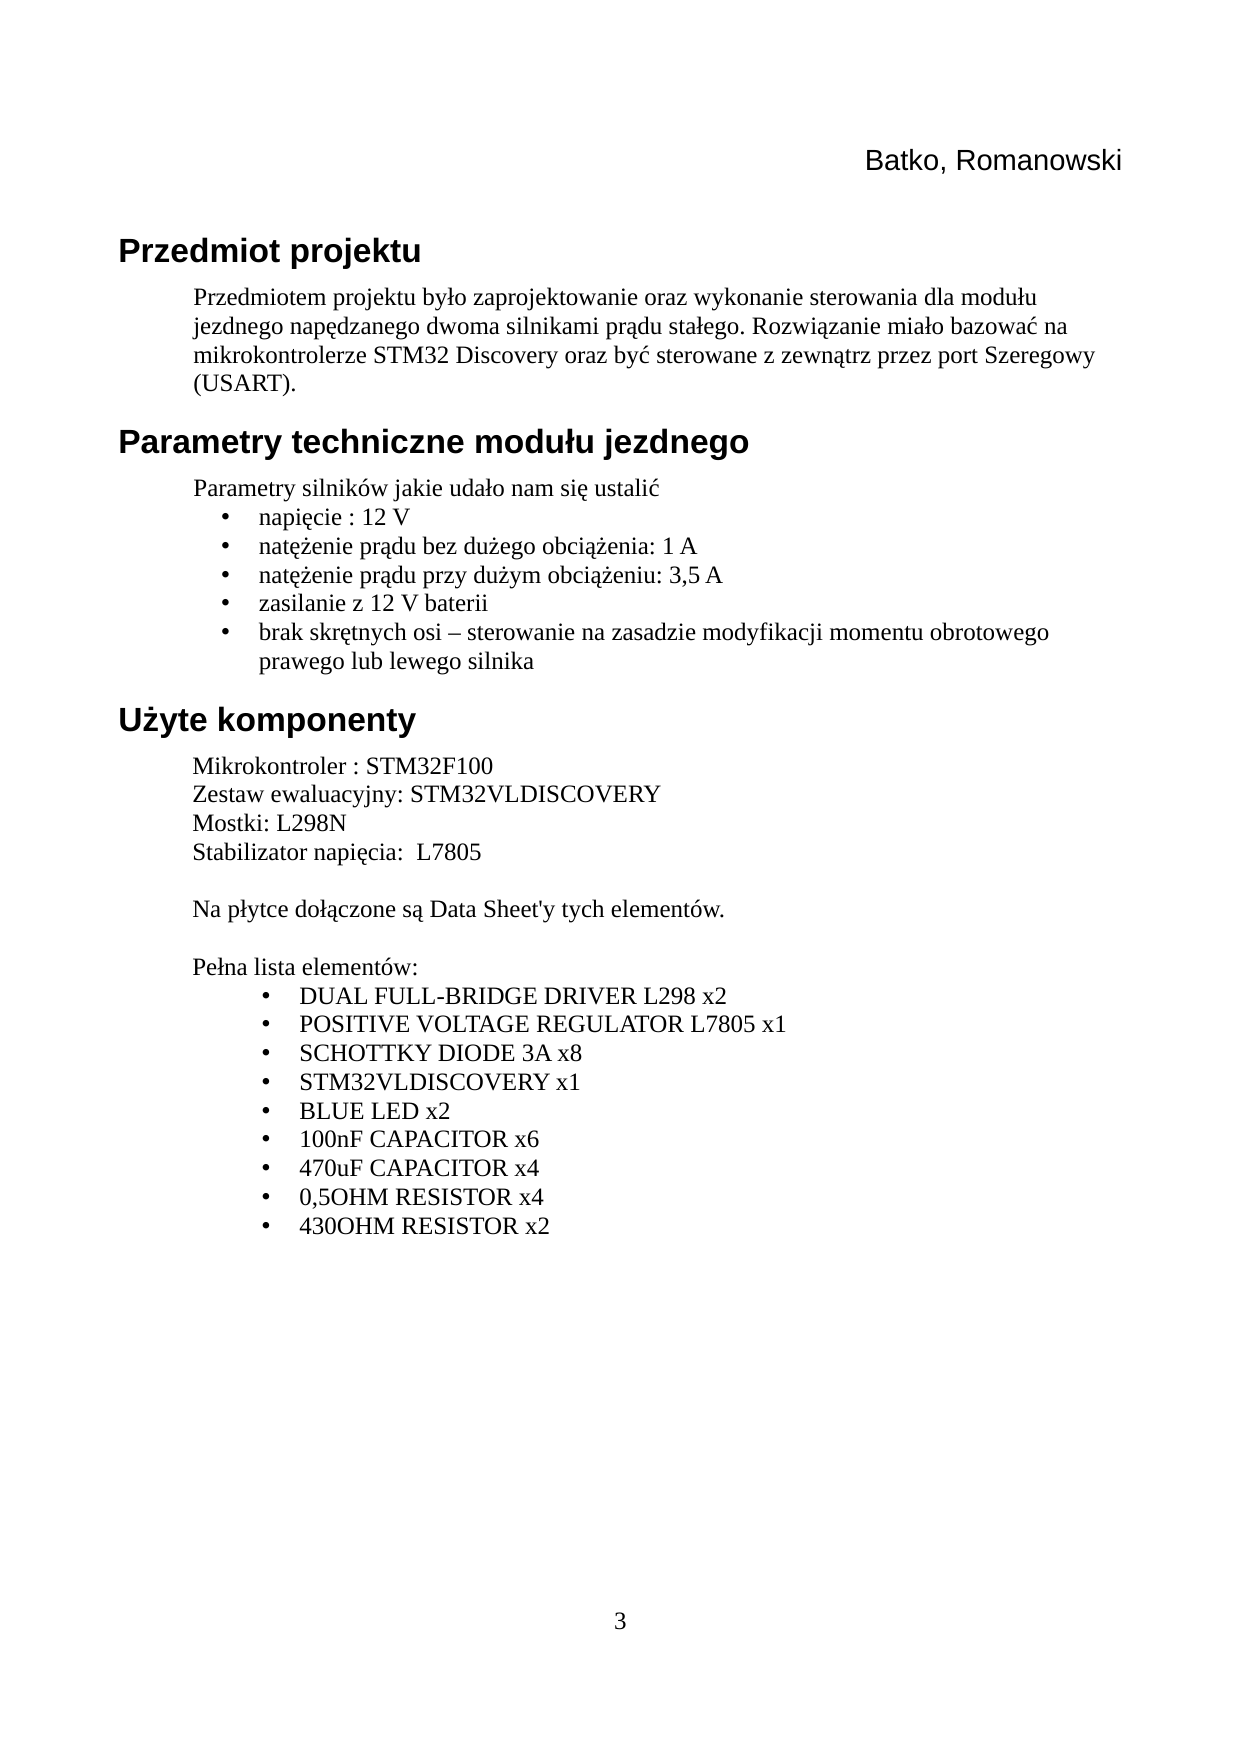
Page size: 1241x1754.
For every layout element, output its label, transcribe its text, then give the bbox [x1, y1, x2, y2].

list POSITIVE VOLTAGE REGULATOR L7805 x1 [262, 1009, 1122, 1038]
list DUAL FULL-BRIDGE DRIVER L298 x2 [262, 981, 1122, 1009]
list napięcie : 12 V [221, 502, 1122, 531]
text Na płytce dołączone są Data Sheet'y tych elementów. [118, 894, 1122, 923]
list brak skrętnych osi – sterowanie na zasadzie modyfikacji momentu obrotowego prawego lub lewego silnika [221, 617, 1122, 675]
list 100nF CAPACITOR x6 [262, 1124, 1122, 1153]
list 470uF CAPACITOR x4 [262, 1153, 1122, 1182]
text Zestaw ewaluacyjny: STM32VLDISCOVERY [118, 779, 1122, 808]
subtitle Przedmiot projektu [118, 231, 1122, 270]
text Stabilizator napięcia: L7805 [118, 837, 1122, 866]
list SCHOTTKY DIODE 3A x8 [262, 1038, 1122, 1067]
list 0,5OHM RESISTOR x4 [262, 1182, 1122, 1211]
text Mostki: L298N [118, 808, 1122, 837]
subtitle Parametry techniczne modułu jezdnego [118, 422, 1122, 461]
list Przedmiotem projektu było zaprojektowanie oraz wykonanie sterowania dla modułu jezdnego napędzanego dwoma silnikami prądu stałego. Rozwiązanie miało bazować na mikrokontrolerze STM32 Discovery oraz być sterowane z zewnątrz przez port Szeregowy (USART). [156, 282, 1122, 397]
subtitle Użyte komponenty [118, 700, 1122, 738]
list zasilanie z 12 V baterii [221, 588, 1122, 617]
list BLUE LED x2 [262, 1096, 1122, 1124]
text Pełna lista elementów: [118, 952, 1122, 981]
list STM32VLDISCOVERY x1 [262, 1067, 1122, 1096]
list natężenie prądu bez dużego obciążenia: 1 A [221, 531, 1122, 560]
list Parametry silników jakie udało nam się ustalić [156, 473, 1122, 502]
text Mikrokontroler : STM32F100 [118, 751, 1122, 779]
list 430OHM RESISTOR x2 [262, 1211, 1122, 1239]
list natężenie prądu przy dużym obciążeniu: 3,5 A [221, 560, 1122, 588]
